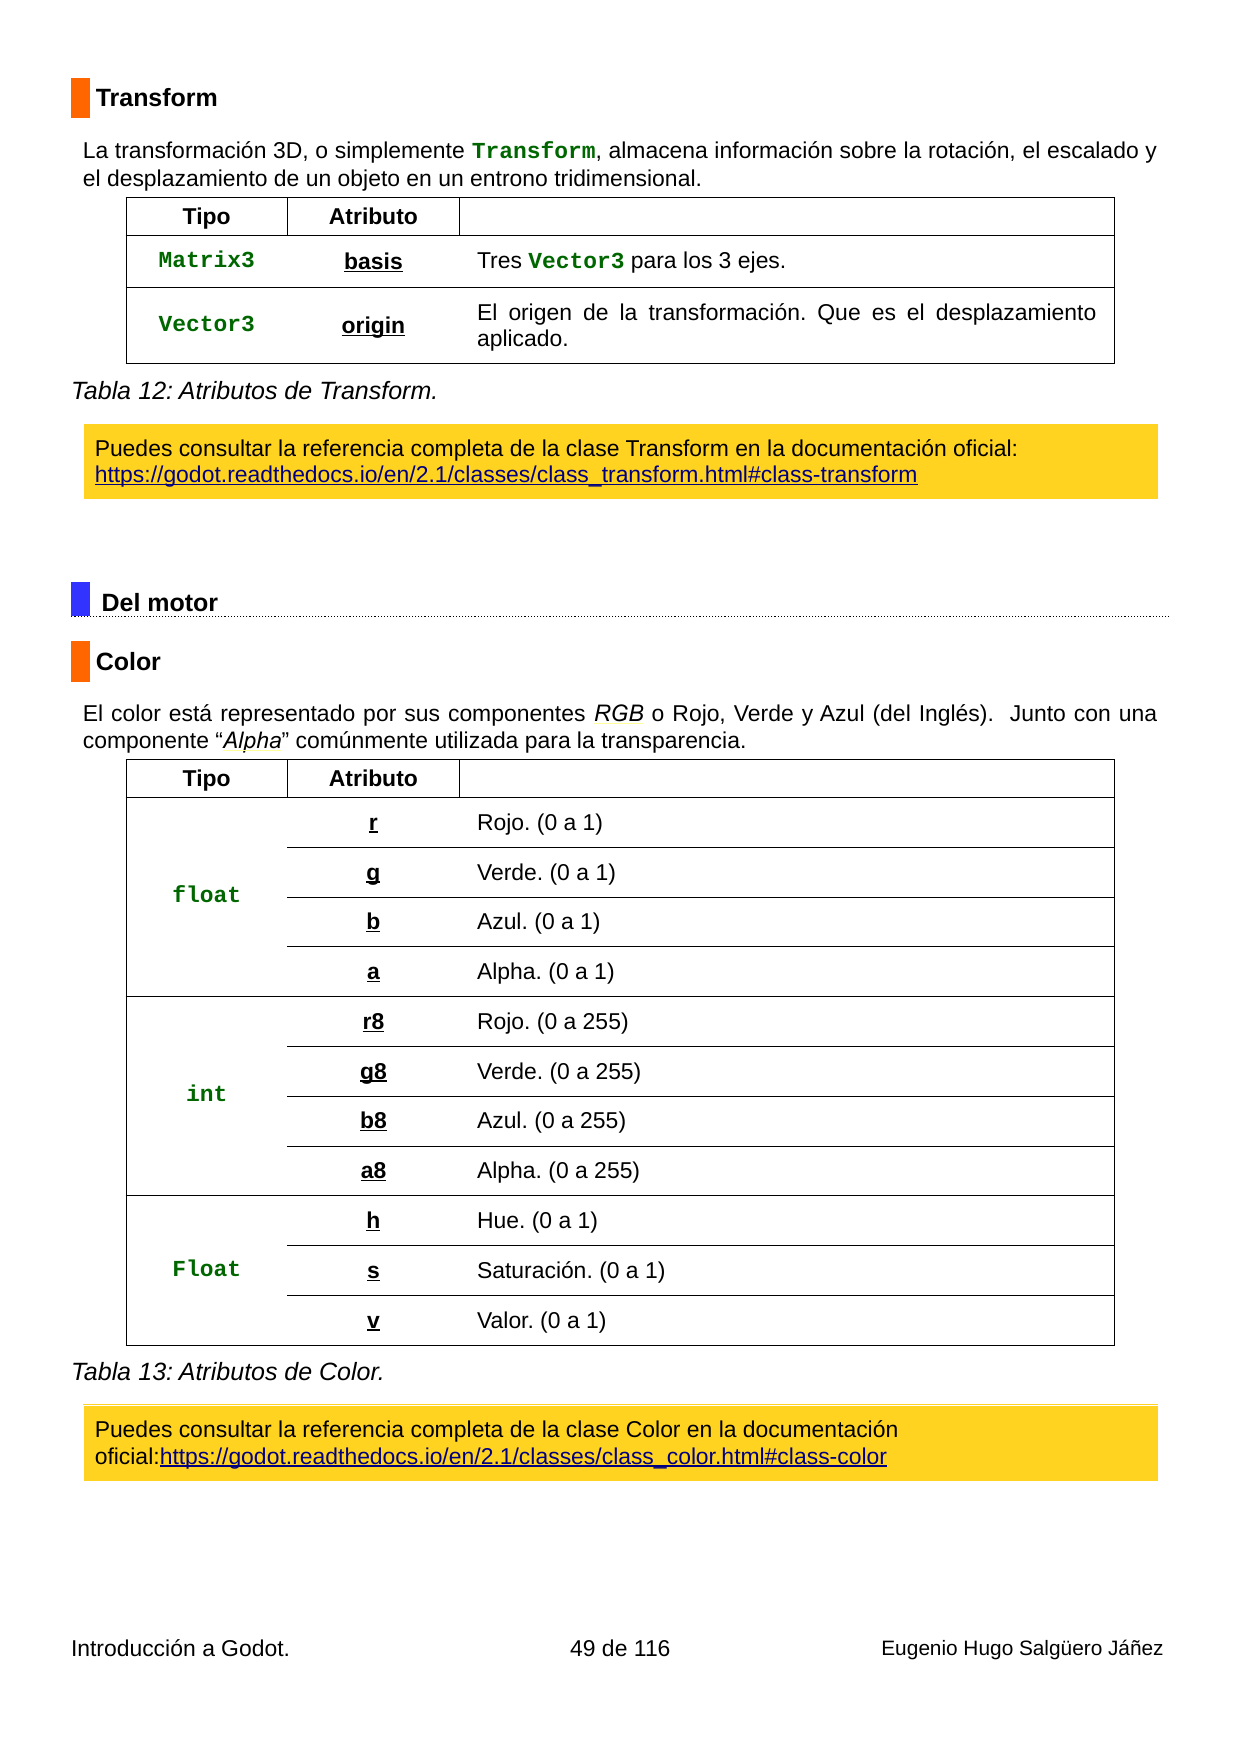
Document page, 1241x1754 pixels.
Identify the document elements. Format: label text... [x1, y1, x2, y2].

subtitle Color [90, 641, 1169, 682]
subtitle Del motor [90, 582, 1169, 616]
table_cell g8 [287, 1047, 459, 1096]
table_cell r [287, 798, 459, 847]
table_cell Float [127, 1196, 287, 1345]
table_header [460, 198, 1114, 235]
table_header [460, 760, 1114, 797]
table_cell b [287, 898, 459, 946]
table_cell Saturación. (0 a 1) [459, 1246, 1114, 1295]
table_cell s [287, 1246, 459, 1295]
table_cell a8 [287, 1147, 459, 1195]
text La transformación 3D, o simplemente Transform, almacena información sobre la rotación, el escalado y el desplazamiento de un objeto en un entrono tridimensional. [83, 137, 1158, 191]
text Tabla 13: Atributos de Color. [71, 1357, 1169, 1386]
text El color está representado por sus componentes RGB o Rojo, Verde y Azul (del Inglés). Junto con una componente “Alpha” comúnmente utilizada para la transparencia. [83, 700, 1158, 753]
table_cell Alpha. (0 a 255) [459, 1147, 1114, 1195]
table_cell Matrix3 [127, 236, 287, 287]
table_cell Alpha. (0 a 1) [459, 947, 1114, 996]
table_cell a [287, 947, 459, 996]
table_cell Azul. (0 a 255) [459, 1097, 1114, 1146]
table_cell Valor. (0 a 1) [459, 1296, 1114, 1345]
table_cell origin [287, 288, 459, 363]
subtitle Transform [71, 77, 1169, 118]
table_cell h [287, 1196, 459, 1245]
table_header Tipo [127, 198, 287, 235]
table_cell Rojo. (0 a 255) [459, 997, 1114, 1046]
table_header Tipo [127, 760, 287, 797]
text Tabla 12: Atributos de Transform. [71, 376, 1169, 404]
table_cell basis [287, 236, 459, 287]
table_header Atributo [288, 198, 459, 235]
table_cell int [127, 997, 287, 1195]
table_cell r8 [287, 997, 459, 1046]
table_cell Azul. (0 a 1) [459, 898, 1114, 946]
text Puedes consultar la referencia completa de la clase Color en la documentación oficial:https://godot.readthedocs.io/en/2.1/classes/class_color.html#class-color [84, 1406, 1158, 1481]
table_cell El origen de la transformación. Que es el desplazamiento aplicado. [459, 288, 1114, 363]
table_cell Verde. (0 a 1) [459, 848, 1114, 897]
table_cell Vector3 [127, 288, 287, 363]
table_cell Rojo. (0 a 1) [459, 798, 1114, 847]
table_cell Tres Vector3 para los 3 ejes. [459, 236, 1114, 287]
table_cell v [287, 1296, 459, 1345]
text Puedes consultar la referencia completa de la clase Transform en la documentación oficial: https://godot.readthedocs.io/en/2.1/classes/class_transform.html#class-transform [84, 424, 1158, 499]
table_cell float [127, 798, 287, 996]
table_cell g [287, 848, 459, 897]
table_cell b8 [287, 1097, 459, 1146]
table_cell Verde. (0 a 255) [459, 1047, 1114, 1096]
table_cell Hue. (0 a 1) [459, 1196, 1114, 1245]
table_header Atributo [288, 760, 459, 797]
